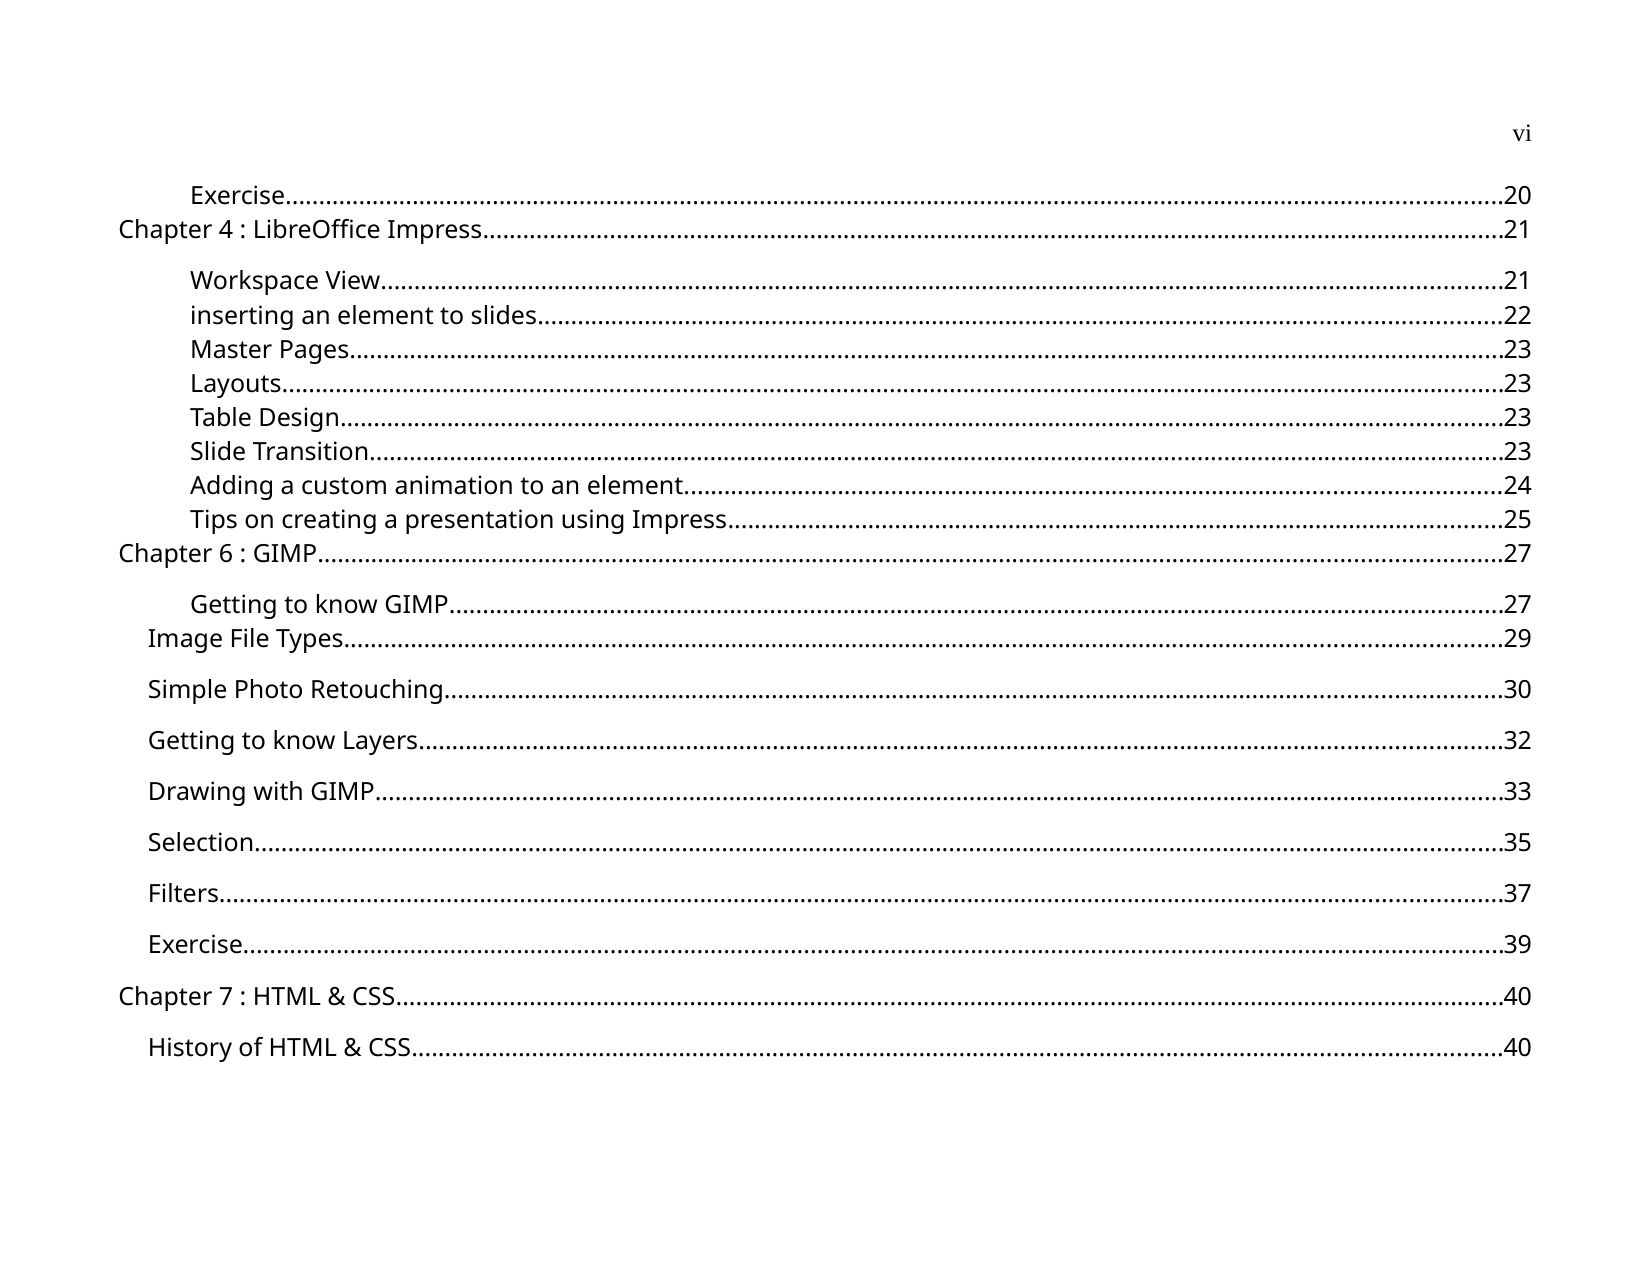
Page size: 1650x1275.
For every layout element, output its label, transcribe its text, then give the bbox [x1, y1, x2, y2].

text Chapter 7 : HTML & CSS 40 [118, 978, 1532, 1012]
text Master Pages 23 [177, 331, 1532, 365]
text Drawing with GIMP 33 [148, 774, 1532, 808]
text Exercise 39 [148, 927, 1532, 961]
text inserting an element to slides 22 [177, 297, 1532, 331]
text Table Design 23 [177, 399, 1532, 433]
text Layouts 23 [177, 365, 1532, 399]
text Adding a custom animation to an element. 24 [177, 468, 1532, 502]
text Getting to know Layers 32 [148, 723, 1532, 757]
text Getting to know GIMP 27 [177, 587, 1532, 621]
text Chapter 6 : GIMP 27 [118, 536, 1532, 570]
text Tips on creating a presentation using Impress 25 [177, 502, 1532, 536]
text Chapter 4 : LibreOffice Impress 21 [118, 212, 1532, 246]
text Workspace View 21 [177, 263, 1532, 297]
text Slide Transition 23 [177, 433, 1532, 468]
text Exercise 20 [177, 178, 1532, 212]
text Simple Photo Retouching 30 [148, 672, 1532, 706]
text Selection 35 [148, 825, 1532, 859]
text Filters 37 [148, 876, 1532, 910]
text History of HTML & CSS 40 [148, 1029, 1532, 1063]
text Image File Types 29 [148, 621, 1532, 655]
